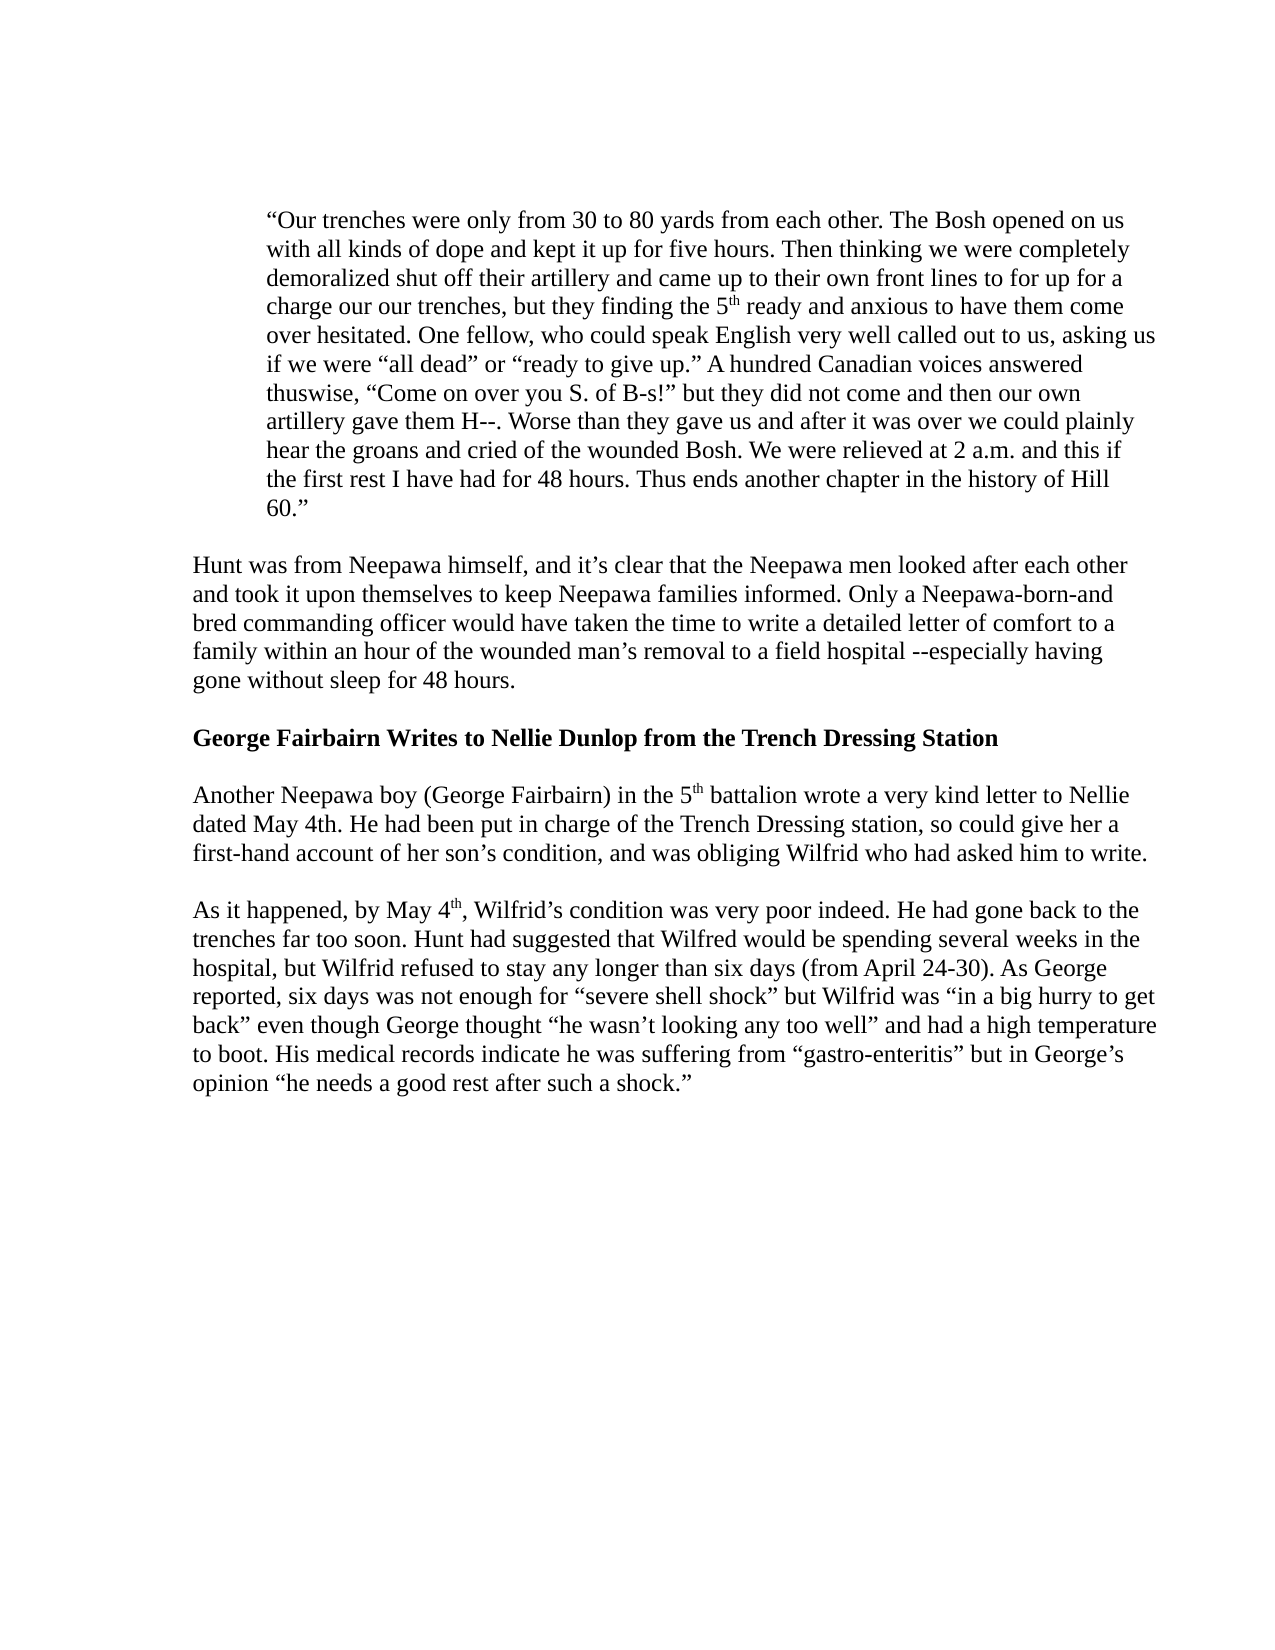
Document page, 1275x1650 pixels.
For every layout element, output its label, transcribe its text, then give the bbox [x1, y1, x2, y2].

text George Fairbairn Writes to Nellie Dunlop from the Trench Dressing Station [192, 723, 1158, 751]
text As it happened, by May 4th, Wilfrid’s condition was very poor indeed. He had gone back to the trenches far too soon. Hunt had suggested that Wilfred would be spending several weeks in the hospital, but Wilfrid refused to stay any longer than six days (from April 24-30). As George reported, six days was not enough for “severe shell shock” but Wilfrid was “in a big hurry to get back” even though George thought “he wasn’t looking any too well” and had a high temperature to boot. His medical records indicate he was suffering from “gastro-enteritis” but in George’s opinion “he needs a good rest after such a shock.” [192, 895, 1158, 1096]
text “Our trenches were only from 30 to 80 yards from each other. The Bosh opened on us with all kinds of dope and kept it up for five hours. Then thinking we were completely demoralized shut off their artillery and came up to their own front lines to for up for a charge our our trenches, but they finding the 5th ready and anxious to have them come over hesitated. One fellow, who could speak English very well called out to us, asking us if we were “all dead” or “ready to give up.” A hundred Canadian voices answered thuswise, “Come on over you S. of B-s!” but they did not come and then our own artillery gave them H--. Worse than they gave us and after it was over we could plainly hear the groans and cried of the wounded Bosh. We were relieved at 2 a.m. and this if the first rest I have had for 48 hours. Thus ends another chapter in the history of Hill 60.” [266, 205, 1158, 521]
text Hunt was from Neepawa himself, and it’s clear that the Neepawa men looked after each other and took it upon themselves to keep Neepawa families informed. Only a Neepawa-born-and bred commanding officer would have taken the time to write a detailed letter of comfort to a family within an hour of the wounded man’s removal to a field hospital --especially having gone without sleep for 48 hours. [192, 550, 1158, 694]
text Another Neepawa boy (George Fairbairn) in the 5th battalion wrote a very kind letter to Nellie dated May 4th. He had been put in charge of the Trench Dressing station, so could give her a first-hand account of her son’s condition, and was obliging Wilfrid who had asked him to write. [192, 780, 1158, 866]
